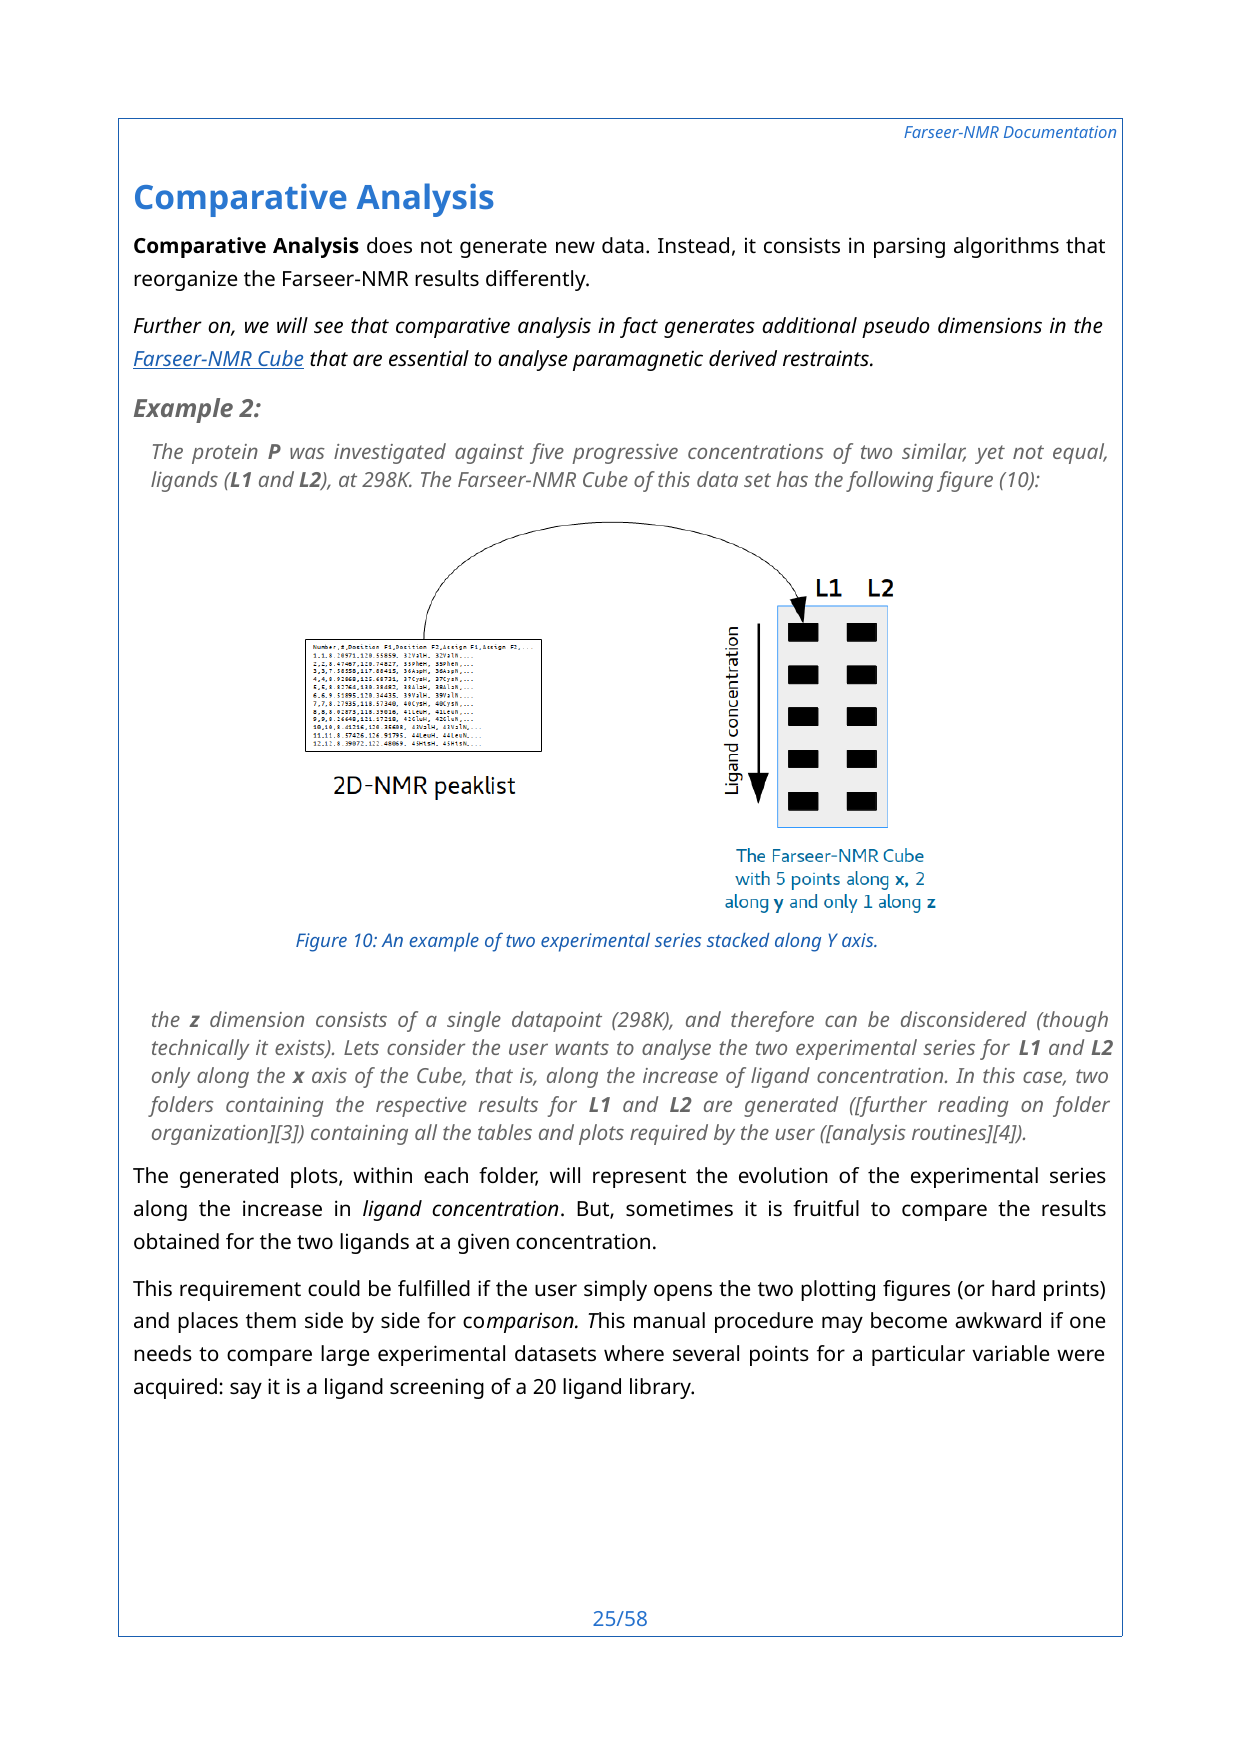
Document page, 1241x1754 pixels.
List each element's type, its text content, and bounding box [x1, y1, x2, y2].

text The generated plots, within each folder, will represent the evolution of the experimental series along the increase in ligand concentration. But, sometimes it is fruitful to compare the results obtained for the two ligands at a given concentration. [133, 1162, 1107, 1255]
text Comparative Analysis does not generate new data. Instead, it consists in parsing algorithms that reorganize the Farseer-NMR results differently. [133, 231, 1107, 292]
text Figure 10: An example of two experimental series stacked along Y axis. [295, 922, 945, 953]
text Further on, we will see that comparative analysis in fact generates additional pseudo dimensions in the Farseer-NMR Cube that are essential to analyse paramagnetic derived restraints. [133, 311, 1107, 372]
text The protein P was investigated against five progressive concentrations of two similar, yet not equal, ligands (L1 and L2), at 298K. The Farseer-NMR Cube of this data set has the following figure (10): [151, 437, 1113, 494]
picture [295, 508, 945, 922]
text the z dimension consists of a single datapoint (298K), and therefore can be disconsidered (though technically it exists). Lets consider the user wants to analyse the two experimental series for L1 and L2 only along the x axis of the Cube, that is, along the increase of ligand concentration. In this case, two folders containing the respective results for L1 and L2 are generated ([further reading on folder organization][3]) containing all the tables and plots required by the user ([analysis routines][4]). [151, 1005, 1113, 1147]
subtitle Example 2: [133, 391, 1107, 425]
subtitle Comparative Analysis [133, 173, 1119, 219]
text This requirement could be fulfilled if the user simply opens the two plotting figures (or hard prints) and places them side by side for comparison. This manual procedure may become awkward if one needs to compare large experimental datasets where several points for a particular variable were acquired: say it is a ligand screening of a 20 ligand library. [133, 1274, 1107, 1400]
